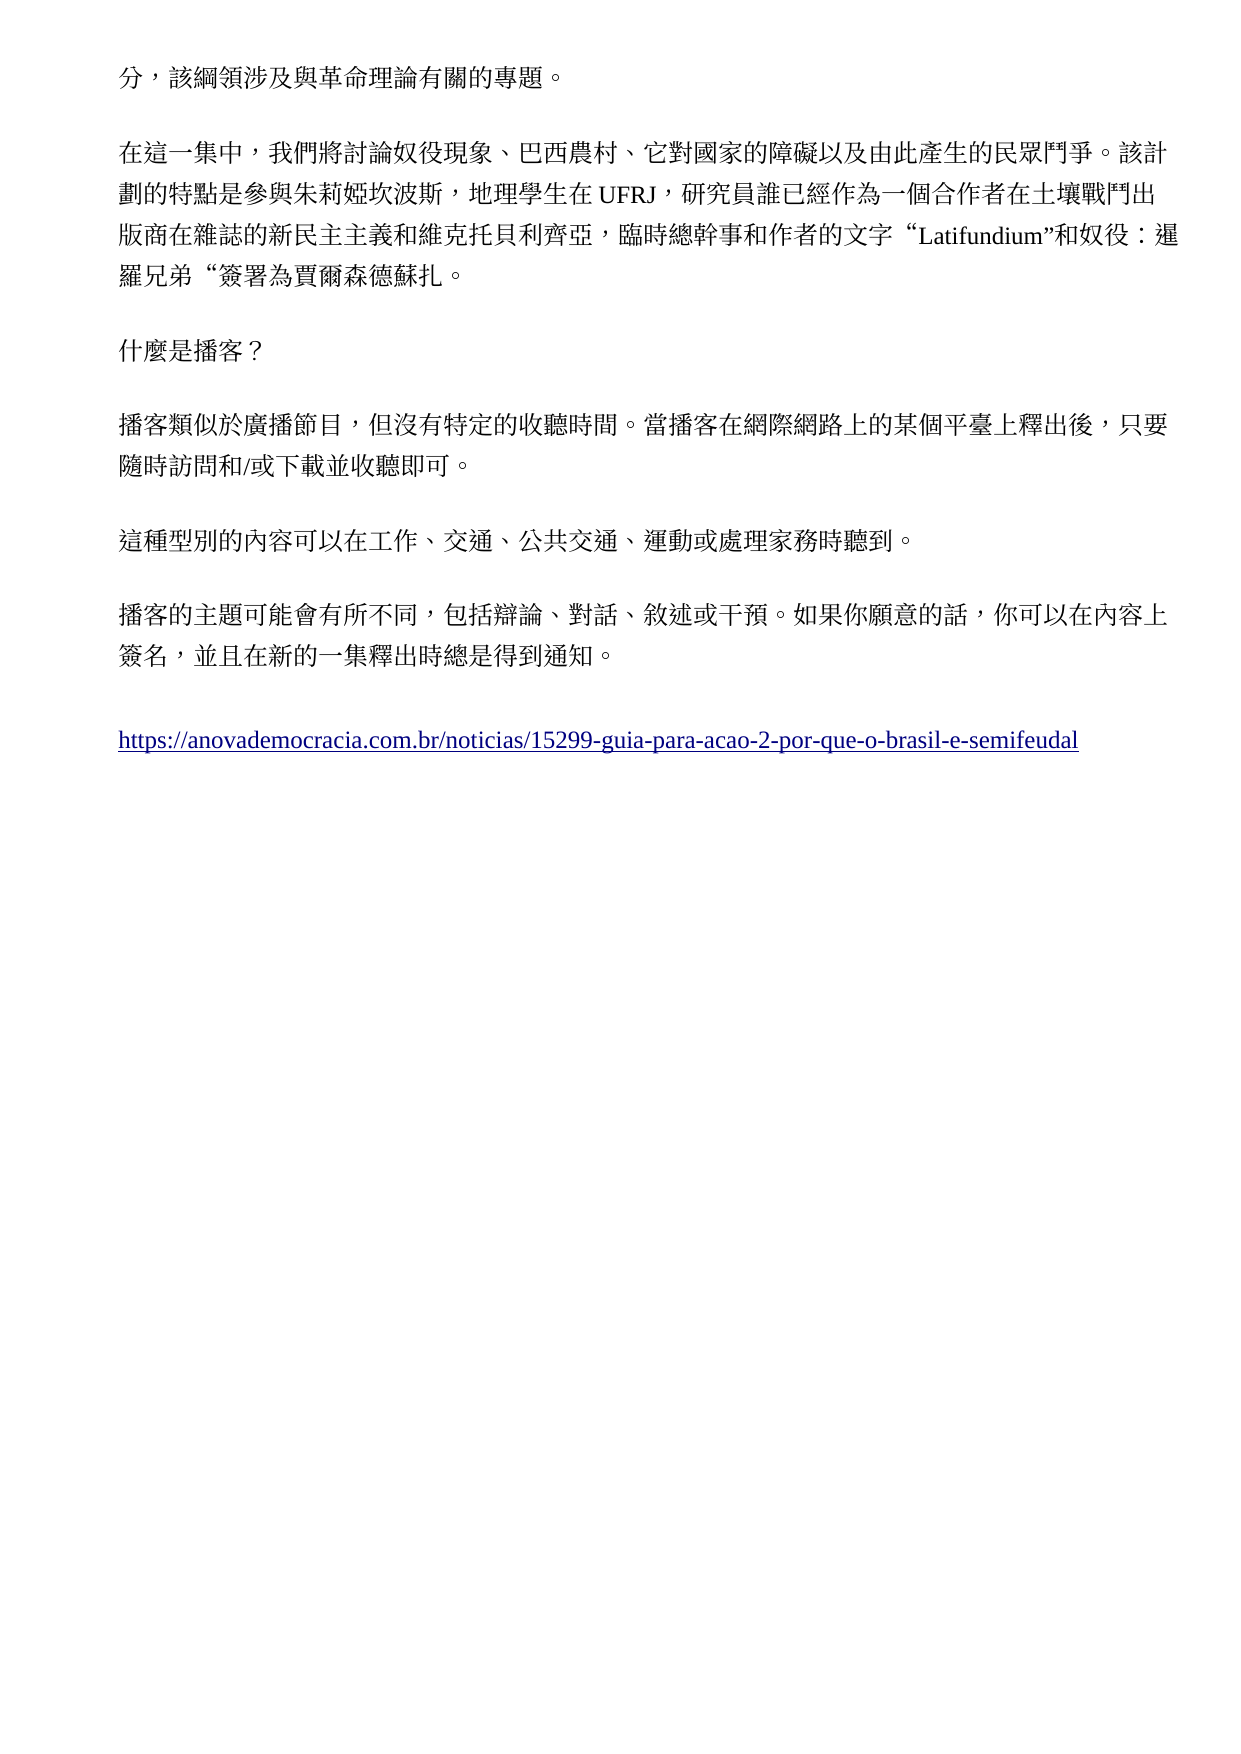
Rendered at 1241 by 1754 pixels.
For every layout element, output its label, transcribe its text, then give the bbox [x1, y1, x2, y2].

text https://anovademocracia.com.br/noticias/15299-guia-para-acao-2-por-que-o-brasil-e-semifeudal [118, 692, 1181, 754]
text 分，該綱領涉及與革命理論有關的專題。 在這一集中，我們將討論奴役現象、巴西農村、它對國家的障礙以及由此產生的民眾鬥爭。該計劃的特點是參與朱莉婭坎波斯，地理學生在UFRJ，研究員誰已經作為一個合作者在土壤戰鬥出版商在雜誌的新民主主義和維克托貝利齊亞，臨時總幹事和作者的文字“Latifundium”和奴役：暹羅兄弟“簽署為賈爾森德蘇扎。 什麼是播客？ 播客類似於廣播節目，但沒有特定的收聽時間。當播客在網際網路上的某個平臺上釋出後，只要隨時訪問和/或下載並收聽即可。 這種型別的內容可以在工作、交通、公共交通、運動或處理家務時聽到。 播客的主題可能會有所不同，包括辯論、對話、敘述或干預。如果你願意的話，你可以在內容上簽名，並且在新的一集釋出時總是得到通知。 [118, 59, 1181, 673]
